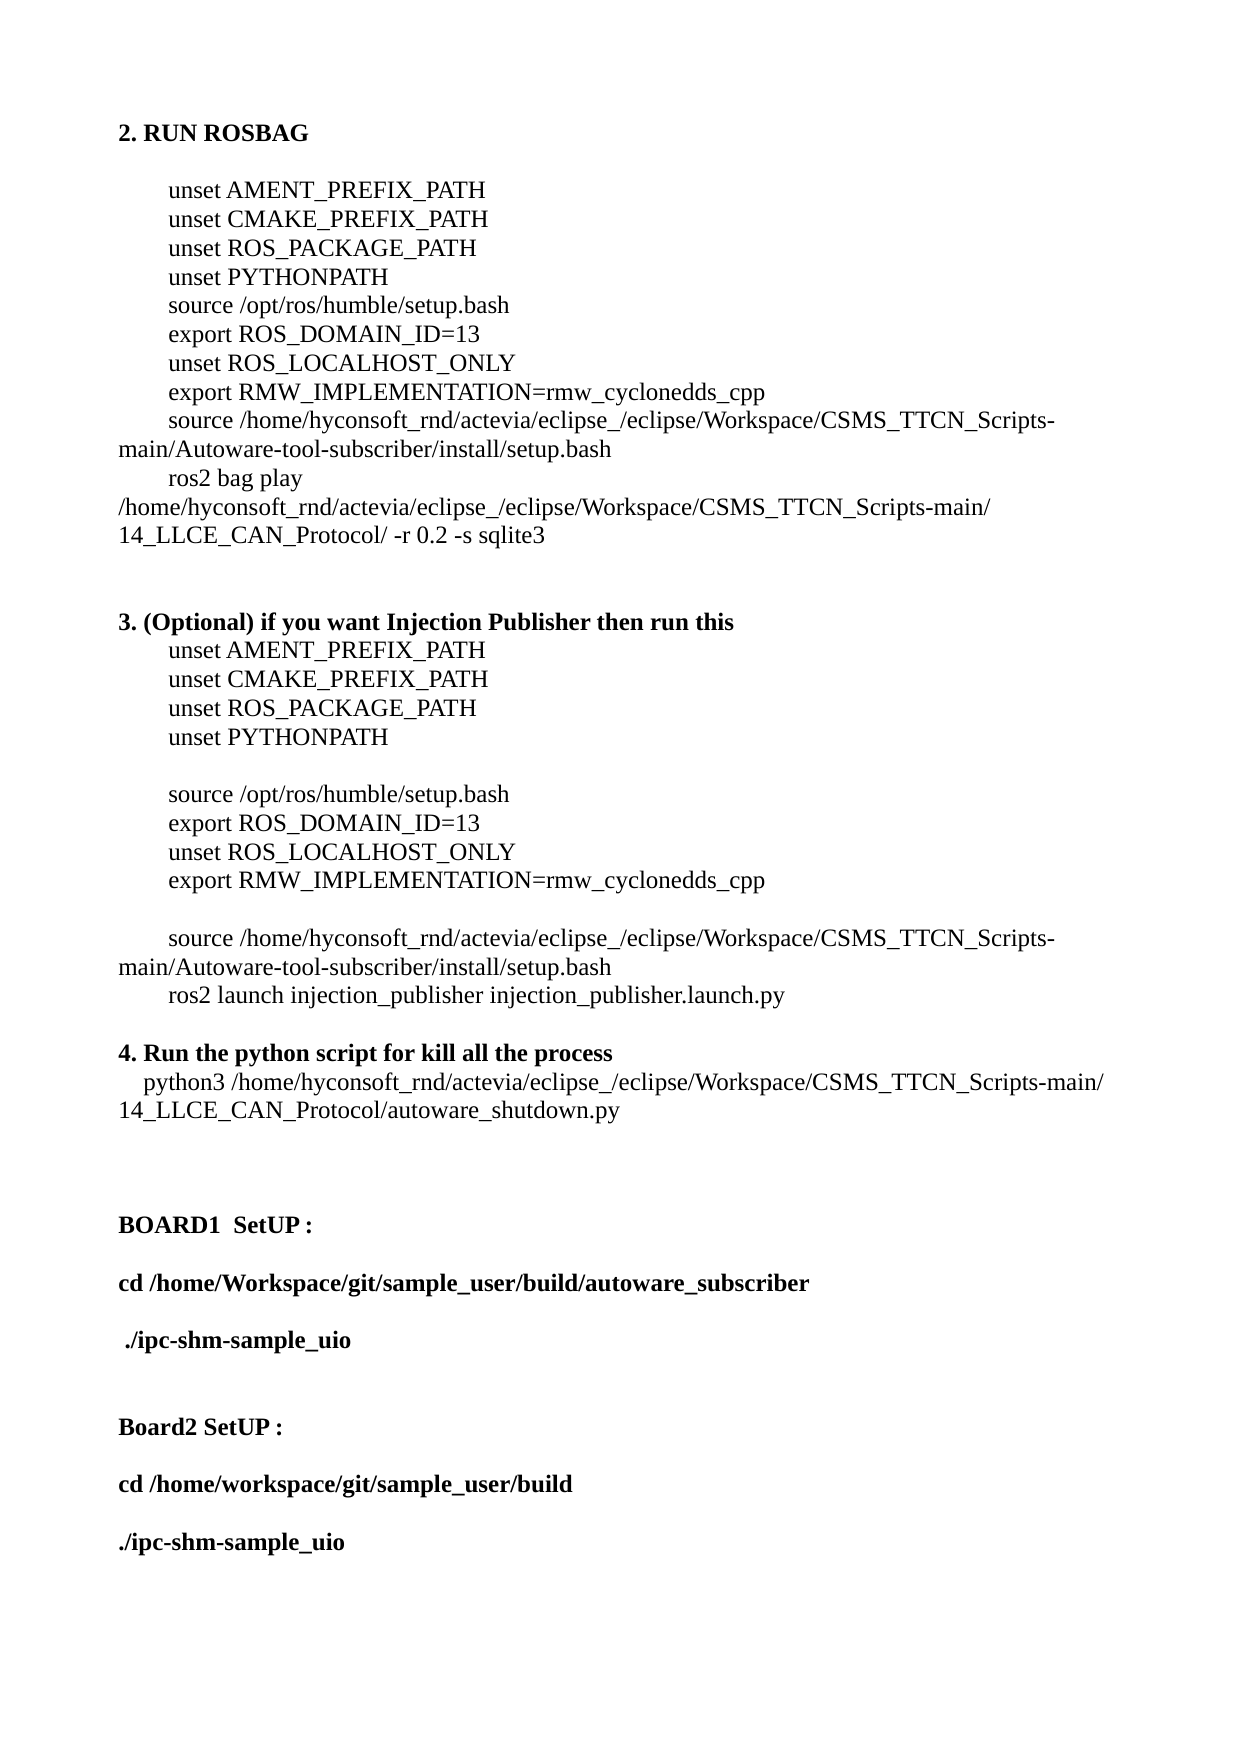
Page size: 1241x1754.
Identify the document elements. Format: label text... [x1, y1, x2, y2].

text source /home/hyconsoft_rnd/actevia/eclipse_/eclipse/Workspace/CSMS_TTCN_Scripts-main/Autoware-tool-subscriber/install/setup.bash [118, 923, 1122, 981]
text export RMW_IMPLEMENTATION=rmw_cyclonedds_cpp [118, 866, 1122, 894]
text ros2 launch injection_publisher injection_publisher.launch.py 4. Run the python script for kill all the process python3 /home/hyconsoft_rnd/actevia/eclipse_/eclipse/Workspace/CSMS_TTCN_Scripts-main/14_LLCE_CAN_Protocol/autoware_shutdown.py BOARD1 SetUP : cd /home/Workspace/git/sample_user/build/autoware_subscriber ./ipc-shm-sample_uio Board2 SetUP : cd /home/workspace/git/sample_user/build ./ipc-shm-sample_uio [118, 981, 1122, 1613]
text export ROS_DOMAIN_ID=13 [118, 808, 1122, 837]
text unset ROS_LOCALHOST_ONLY [118, 348, 1122, 377]
text unset PYTHONPATH [118, 262, 1122, 291]
text 2. RUN ROSBAG unset AMENT_PREFIX_PATH [118, 118, 1122, 204]
text export RMW_IMPLEMENTATION=rmw_cyclonedds_cpp [118, 377, 1122, 406]
text unset ROS_LOCALHOST_ONLY [118, 837, 1122, 866]
text ros2 bag play /home/hyconsoft_rnd/actevia/eclipse_/eclipse/Workspace/CSMS_TTCN_Scripts-main/14_LLCE_CAN_Protocol/ -r 0.2 -s sqlite3 3. (Optional) if you want Injection Publisher then run this unset AMENT_PREFIX_PATH [118, 463, 1122, 664]
text unset ROS_PACKAGE_PATH [118, 233, 1122, 262]
text unset PYTHONPATH [118, 722, 1122, 751]
text unset CMAKE_PREFIX_PATH [118, 204, 1122, 233]
text source /opt/ros/humble/setup.bash [118, 291, 1122, 319]
text source /home/hyconsoft_rnd/actevia/eclipse_/eclipse/Workspace/CSMS_TTCN_Scripts-main/Autoware-tool-subscriber/install/setup.bash [118, 406, 1122, 463]
text source /opt/ros/humble/setup.bash [118, 779, 1122, 808]
text export ROS_DOMAIN_ID=13 [118, 319, 1122, 348]
text unset CMAKE_PREFIX_PATH [118, 664, 1122, 693]
text unset ROS_PACKAGE_PATH [118, 693, 1122, 722]
